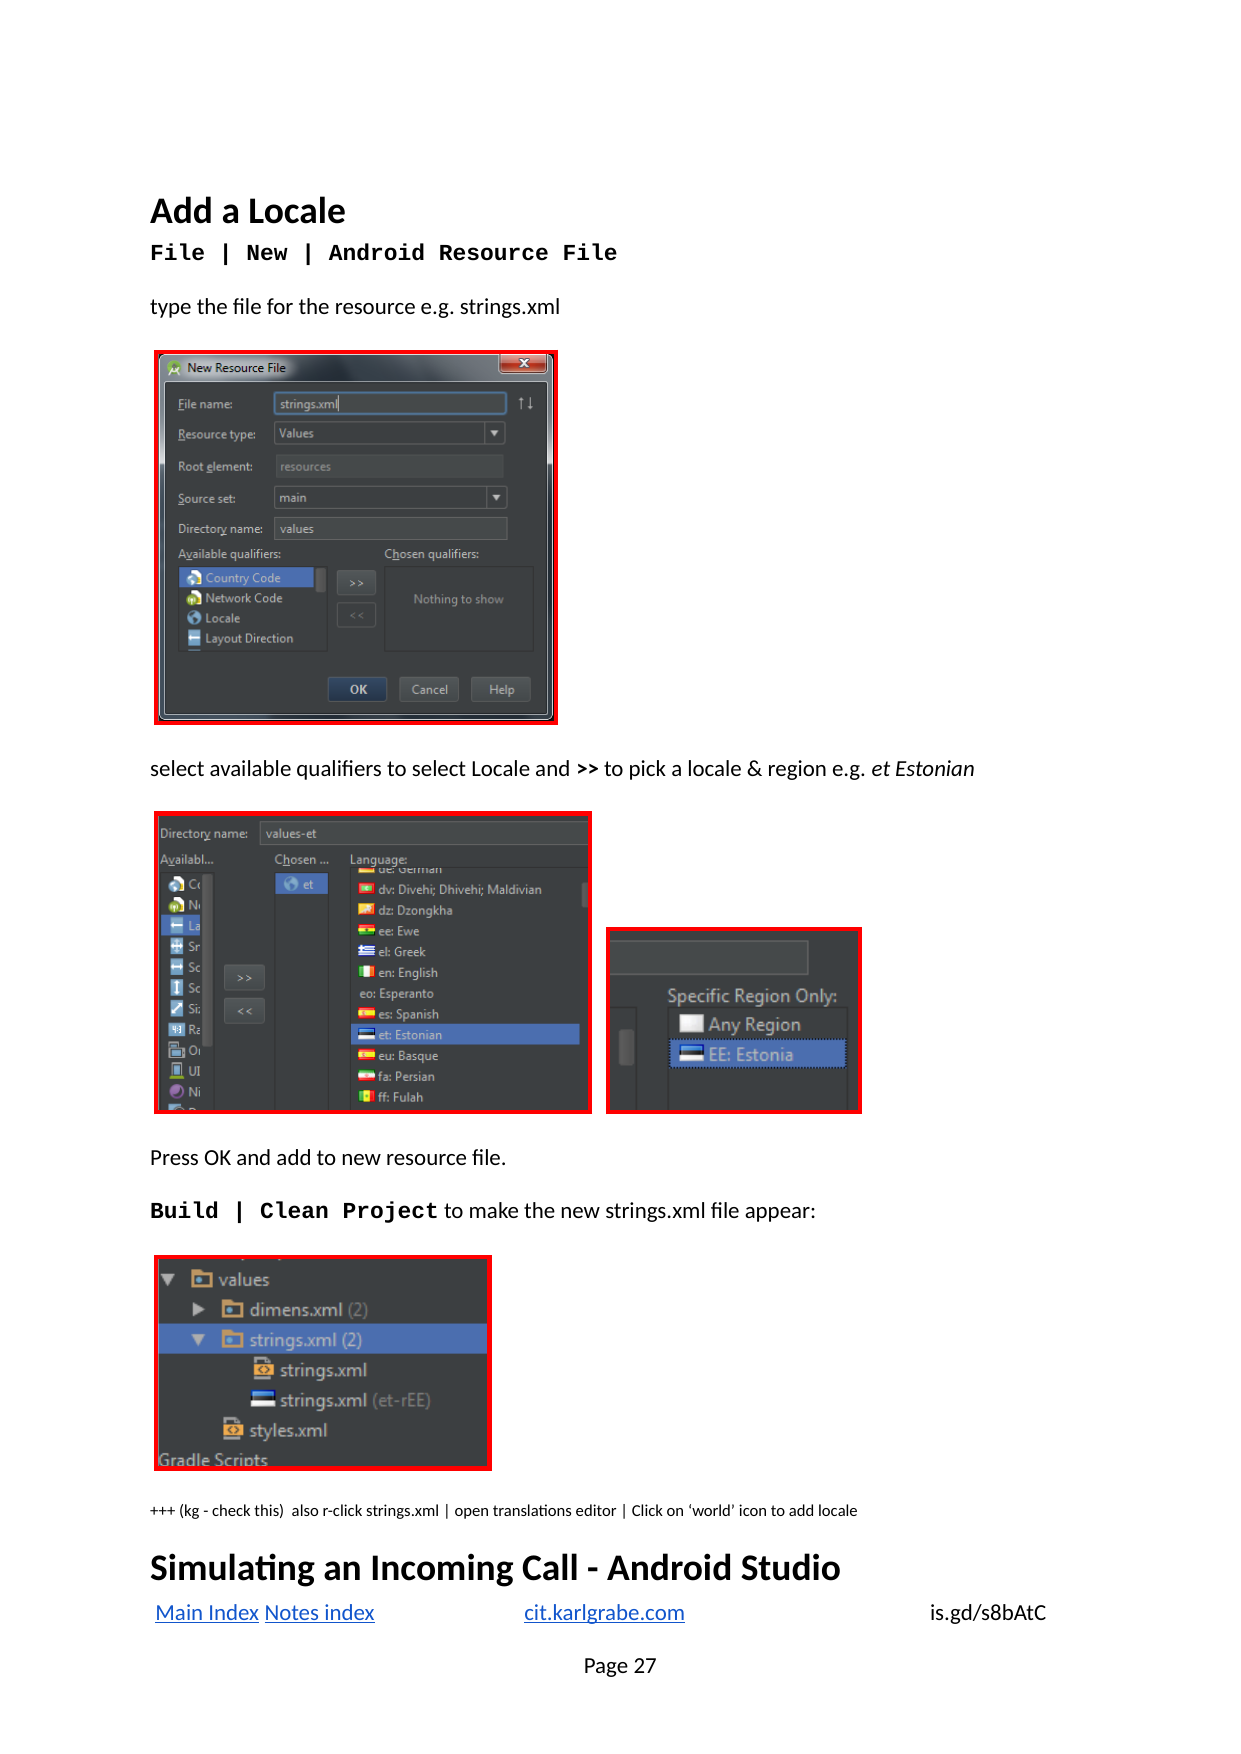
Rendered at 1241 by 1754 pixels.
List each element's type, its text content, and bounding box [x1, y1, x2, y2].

text select available qualifiers to select Locale and >> to pick a locale & region e.g. et Estonian [150, 754, 1090, 782]
picture [610, 931, 858, 1110]
text type the file for the resource e.g. strings.xml [150, 292, 1090, 320]
text Simulating an Incoming Call - Android Studio [150, 1544, 1090, 1590]
text Build | Clean Project to make the new strings.xml file appear: [150, 1196, 1090, 1226]
text File | New | Android Resource File [150, 242, 1090, 268]
picture [158, 816, 588, 1110]
picture [158, 354, 554, 721]
text +++ (kg - check this) also r-click strings.xml | open translations editor | Click on ‘world’ icon to add locale [150, 1500, 1090, 1520]
subtitle Add a Locale [150, 187, 1090, 233]
text Press OK and add to new resource file. [150, 1143, 1090, 1171]
picture [158, 1259, 487, 1466]
